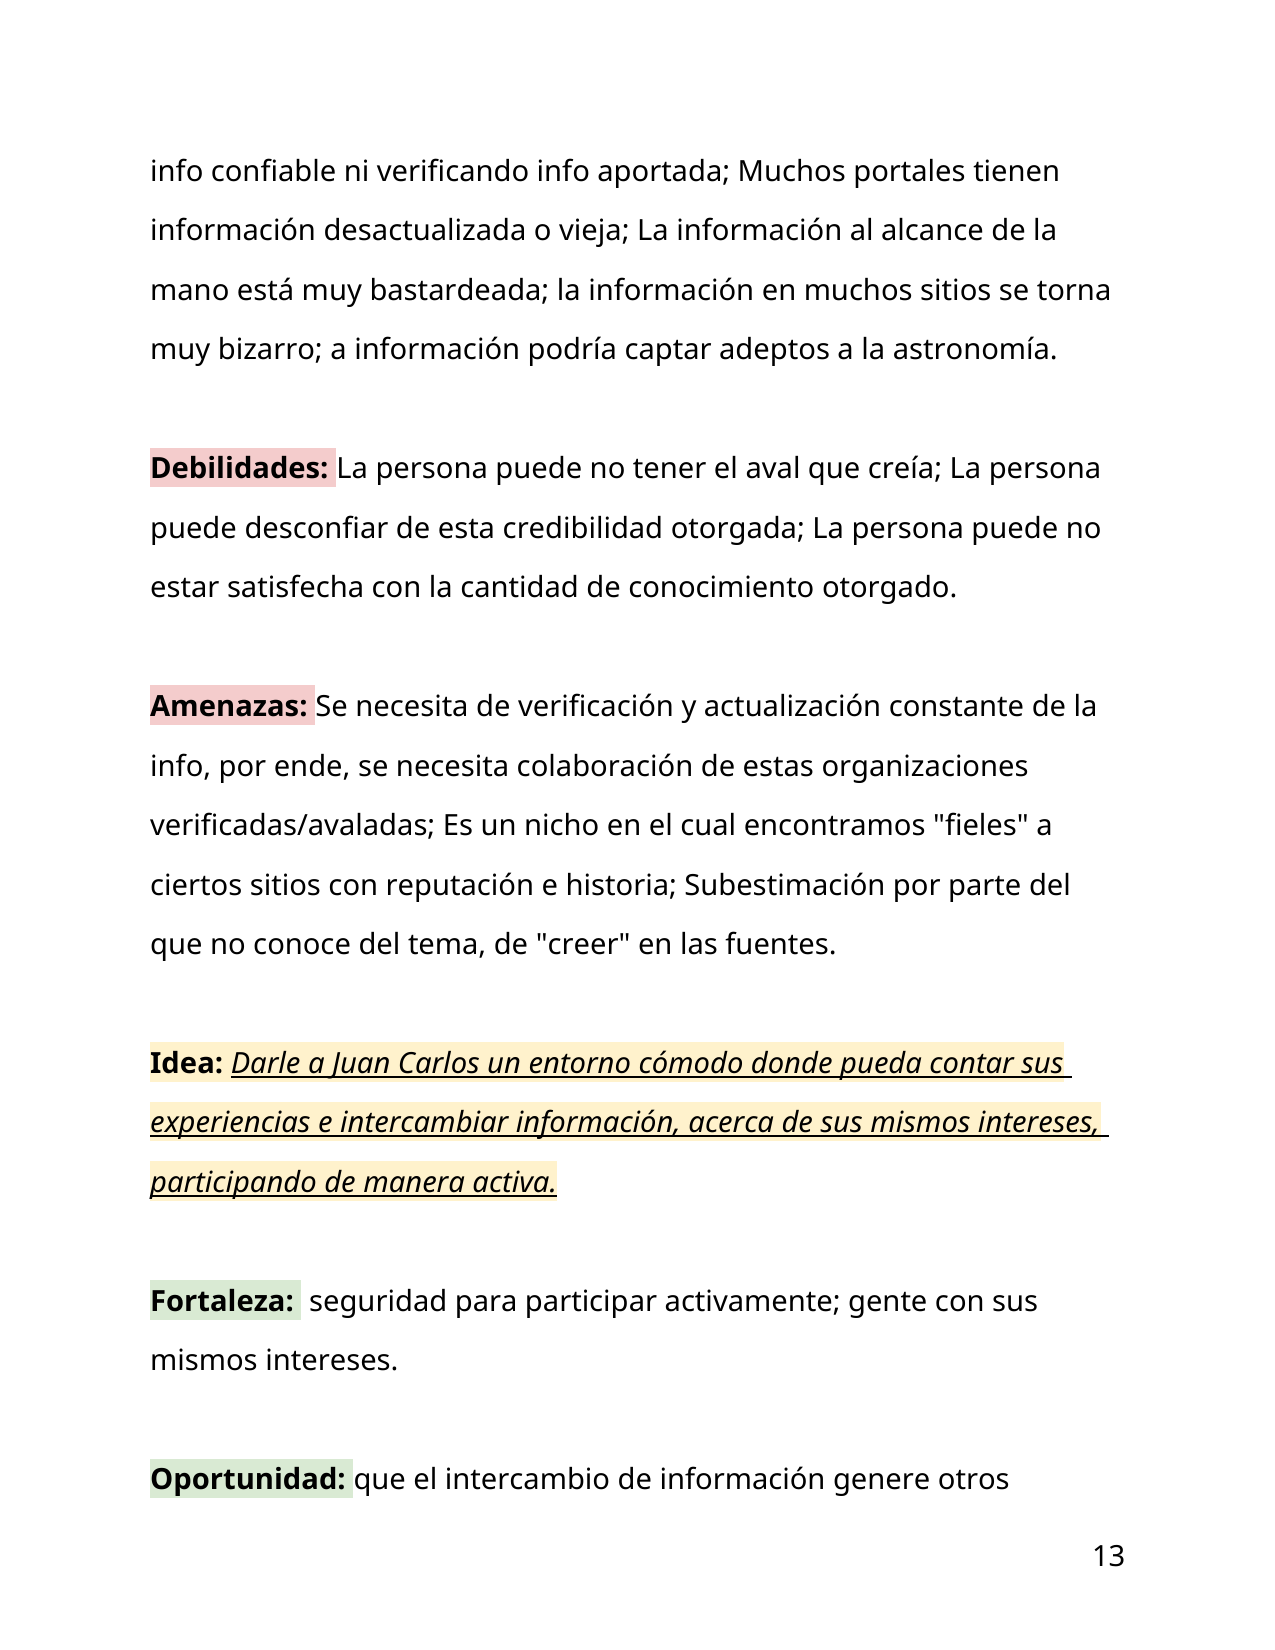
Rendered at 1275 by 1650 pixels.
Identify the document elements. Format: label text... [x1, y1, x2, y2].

text info confiable ni verificando info aportada; Muchos portales tienen información desactualizada o vieja; La información al alcance de la mano está muy bastardeada; la información en muchos sitios se torna muy bizarro; a información podría captar adeptos a la astronomía. [150, 150, 1125, 368]
text Idea: Darle a Juan Carlos un entorno cómodo donde pueda contar sus experiencias e intercambiar información, acerca de sus mismos intereses, participando de manera activa. [150, 1042, 1125, 1201]
text Amenazas: Se necesita de verificación y actualización constante de la info, por ende, se necesita colaboración de estas organizaciones verificadas/avaladas; Es un nicho en el cual encontramos "fieles" a ciertos sitios con reputación e historia; Subestimación por parte del que no conoce del tema, de "creer" en las fuentes. [150, 685, 1125, 963]
text Oportunidad: que el intercambio de información genere otros [150, 1458, 1125, 1498]
text Fortaleza: seguridad para participar activamente; gente con sus mismos intereses. [150, 1280, 1125, 1379]
text Debilidades: La persona puede no tener el aval que creía; La persona puede desconfiar de esta credibilidad otorgada; La persona puede no estar satisfecha con la cantidad de conocimiento otorgado. [150, 447, 1125, 606]
